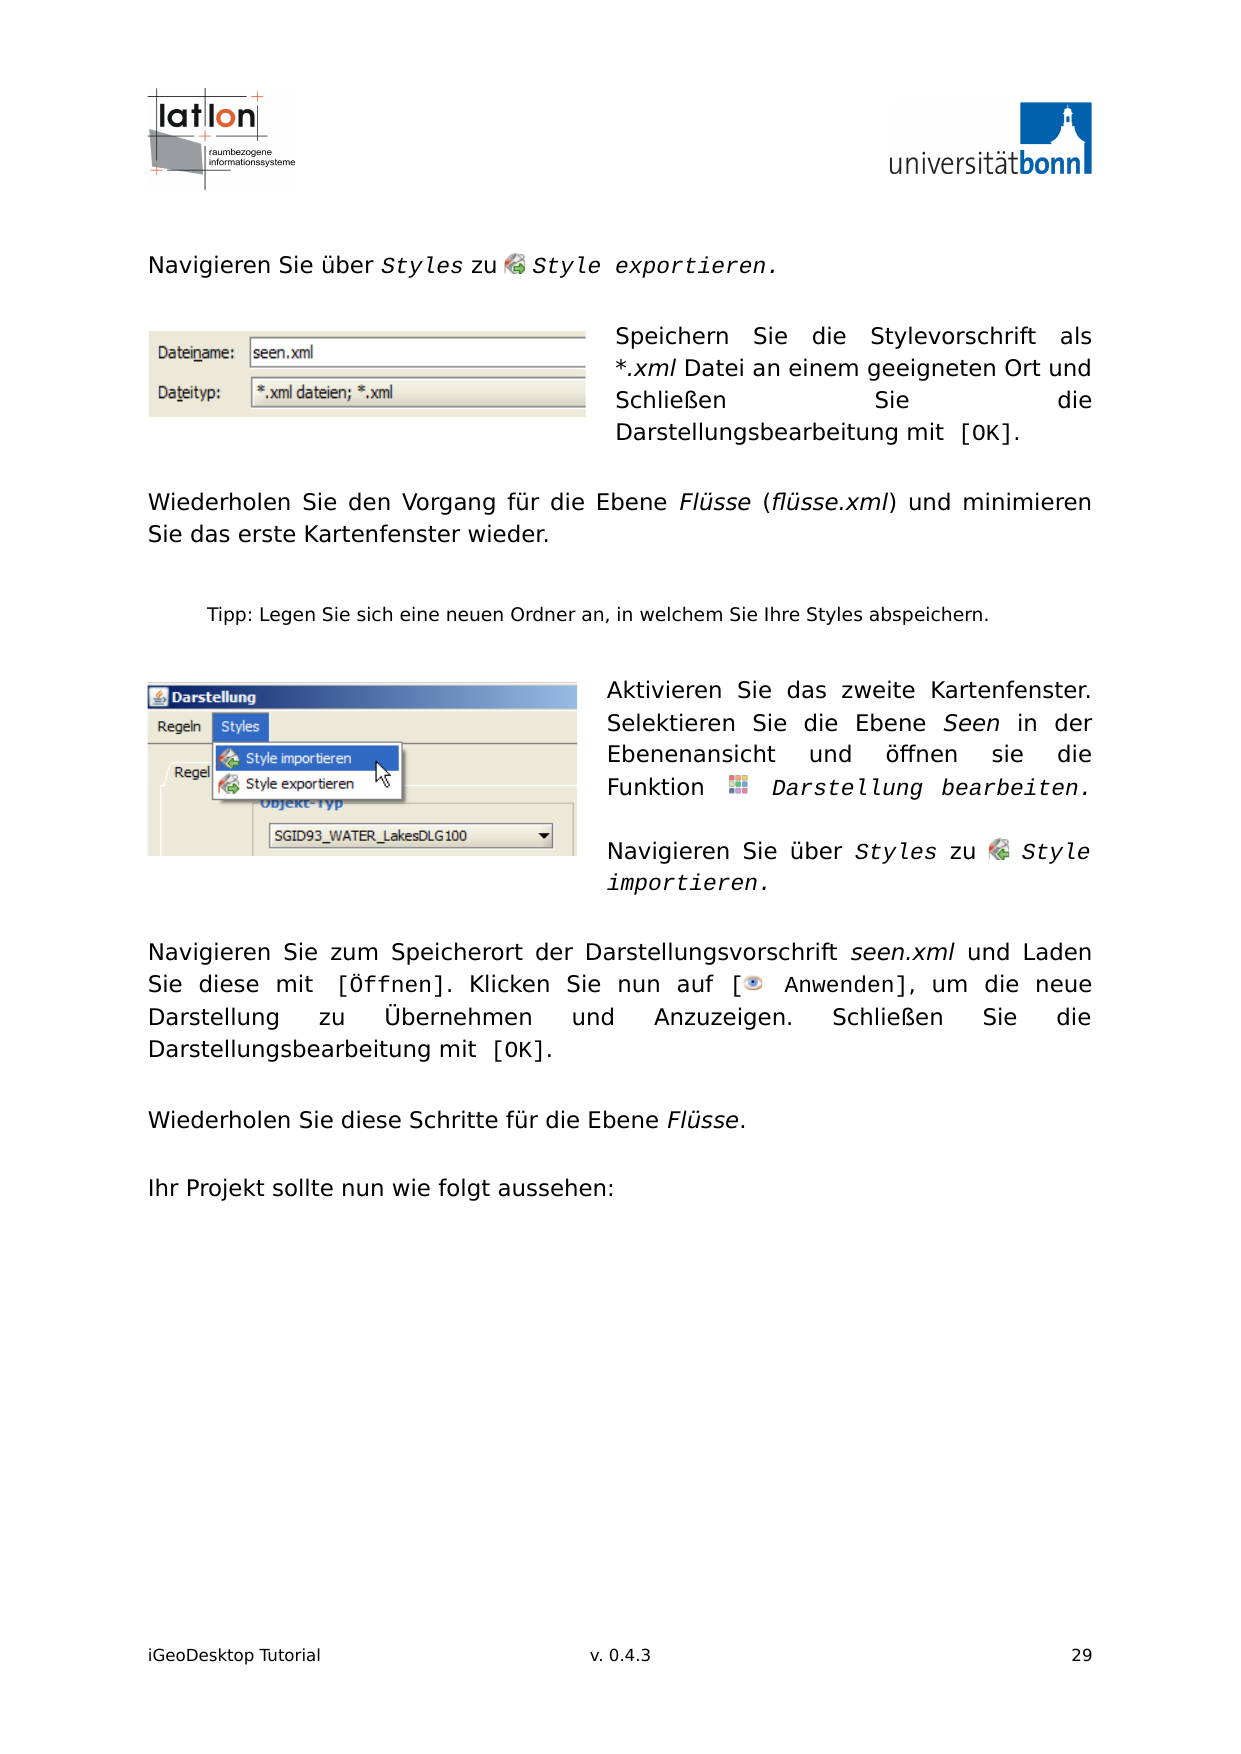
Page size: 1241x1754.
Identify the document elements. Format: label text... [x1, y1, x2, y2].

text Wiederholen Sie den Vorgang für die Ebene Flüsse (flüsse.xml) und minimieren Sie das erste Kartenfenster wieder. [148, 489, 1092, 580]
picture [147, 88, 295, 190]
picture [148, 331, 586, 417]
picture [988, 838, 1010, 860]
text Speichern Sie die Stylevorschrift als *.xml Datei an einem geeigneten Ort und Schließen Sie die Darstellungsbearbeitung mit [OK]. [148, 323, 1092, 447]
text Aktivieren Sie das zweite Kartenfenster. Selektieren Sie die Ebene Seen in der Ebenenansicht und öffnen sie die Funktion Darstellung bearbeiten. Navigieren Sie über Styles zu Style importieren. [148, 678, 1092, 897]
picture [147, 682, 578, 856]
text Ihr Projekt sollte nun wie folgt aussehen: [148, 1176, 1092, 1202]
picture [889, 102, 1093, 174]
text Navigieren Sie zum Speicherort der Darstellungsvorschrift seen.xml und Laden Sie diese mit [Öffnen]. Klicken Sie nun auf [ Anwenden], um die neue Darstellung zu Übernehmen und Anzuzeigen. Schließen Sie die Darstellungsbearbeitung mit [OK]. [148, 939, 1092, 1064]
picture [728, 774, 749, 795]
text Tipp: Legen Sie sich eine neuen Ordner an, in welchem Sie Ihre Styles abspeichern. [207, 604, 1033, 626]
picture [743, 973, 763, 993]
text Navigieren Sie über Styles zu Style exportieren. [148, 221, 1092, 281]
text Wiederholen Sie diese Schritte für die Ebene Flüsse. [148, 1107, 1092, 1133]
picture [504, 253, 526, 274]
